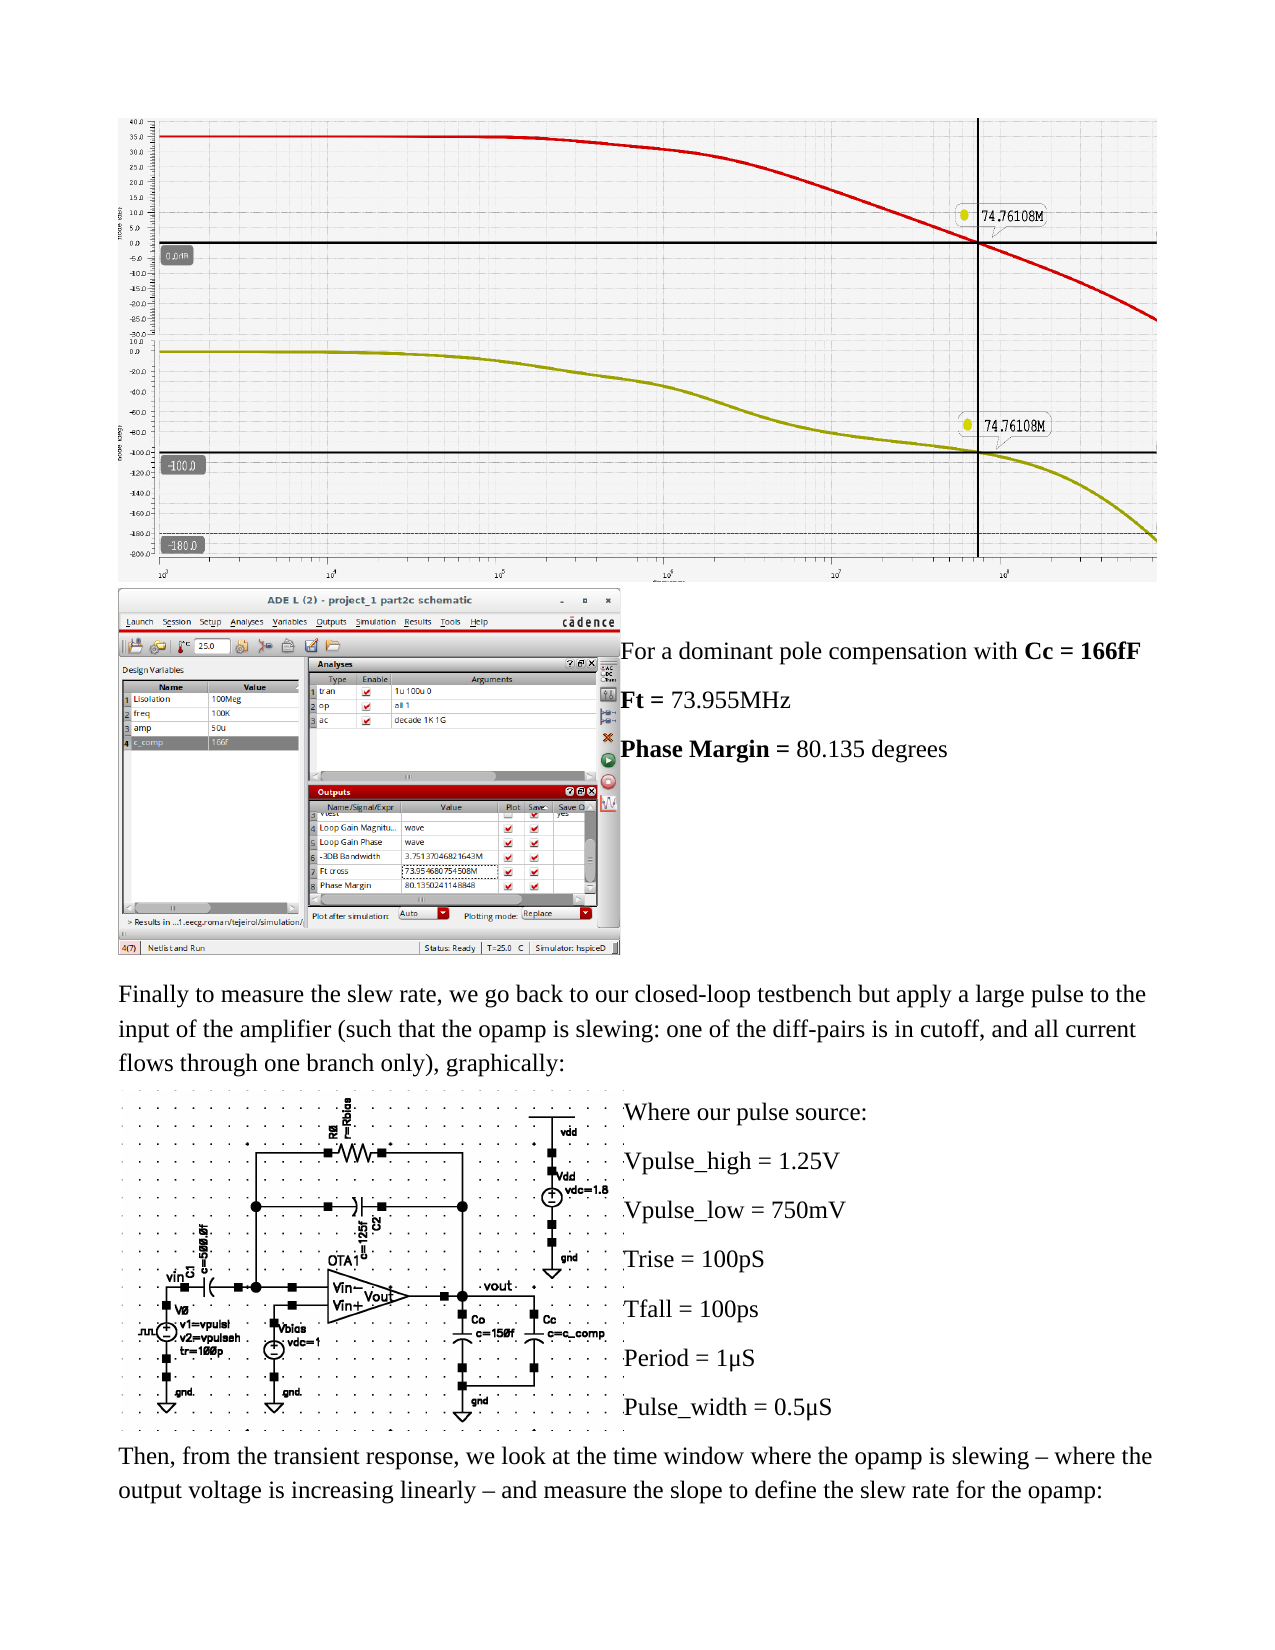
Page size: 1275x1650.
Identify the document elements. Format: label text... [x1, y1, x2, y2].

picture [118, 588, 621, 955]
text Pulse_width = 0.5μS [624, 1392, 1157, 1421]
text Tfall = 100ps [624, 1294, 1157, 1322]
text Vpulse_high = 1.25V [624, 1146, 1157, 1175]
text Finally to measure the slew rate, we go back to our closed-loop testbench but apply a large pulse to the input of the amplifier (such that the opamp is slewing: one of the diff-pairs is in cutoff, and all current flows through one branch only), graphically: [118, 979, 1157, 1077]
text Phase Margin = 80.135 degrees [621, 734, 1157, 763]
text Period = 1μS [624, 1343, 1157, 1371]
text For a dominant pole compensation with Cc = 166fF [621, 636, 1157, 665]
text Ft = 73.955MHz [621, 685, 1157, 714]
text Where our pulse source: [624, 1097, 1157, 1126]
picture [118, 118, 1157, 582]
picture [121, 1090, 624, 1431]
text Vpulse_low = 750mV [624, 1196, 1157, 1224]
text Trise = 100pS [624, 1244, 1157, 1273]
text Then, from the transient response, we look at the time window where the opamp is slewing – where the output voltage is increasing linearly – and measure the slope to define the slew rate for the opamp: [118, 1441, 1157, 1504]
